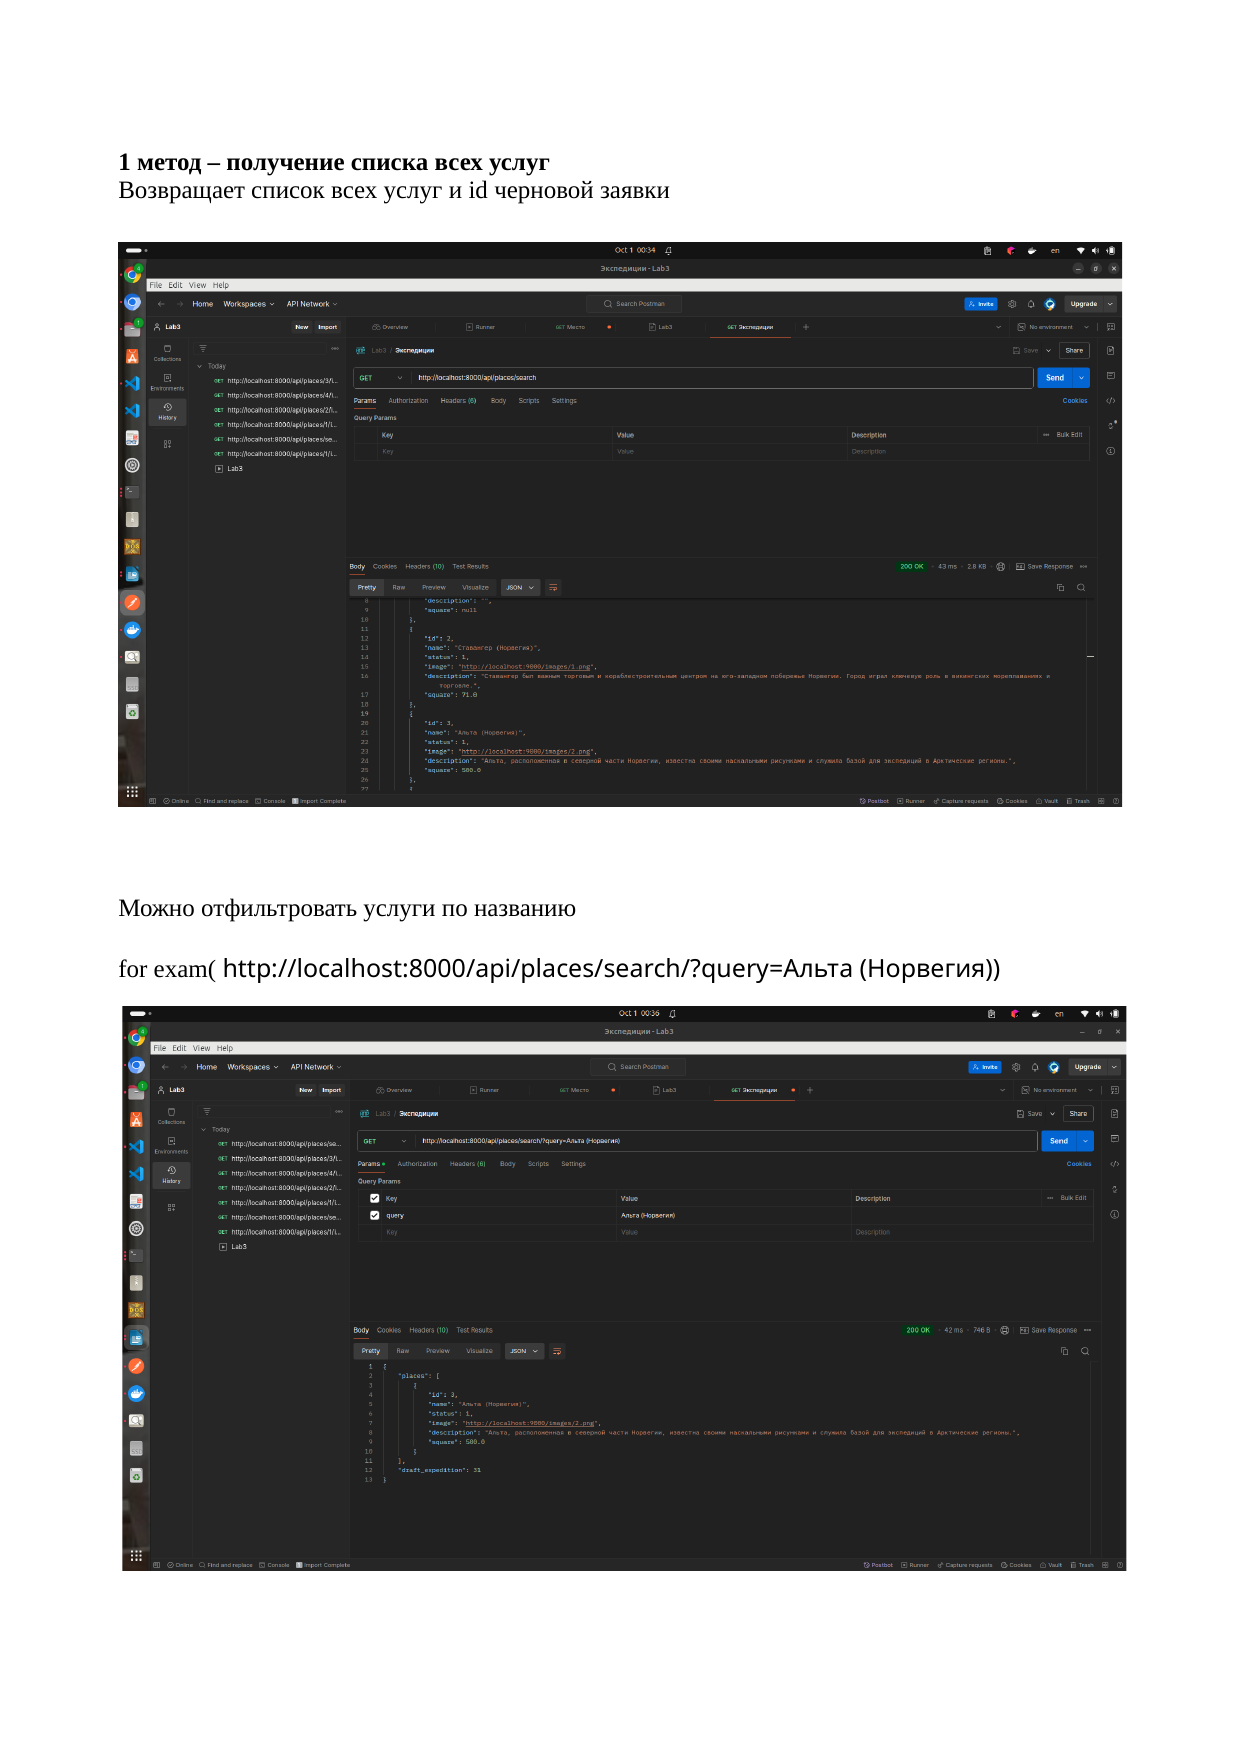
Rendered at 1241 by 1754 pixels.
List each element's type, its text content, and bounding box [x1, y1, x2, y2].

picture [122, 1006, 1127, 1571]
text [118, 807, 1122, 836]
text Можно отфильтровать услуги по названию [118, 836, 1122, 951]
picture [118, 242, 1123, 807]
text Возвращает список всех услуг и id черновой заявки [118, 176, 1122, 242]
text for exam( http://localhost:8000/api/places/search/?query=Альта (Норвегия)) [118, 951, 1122, 985]
text 1 метод – получение списка всех услуг [118, 147, 1122, 176]
